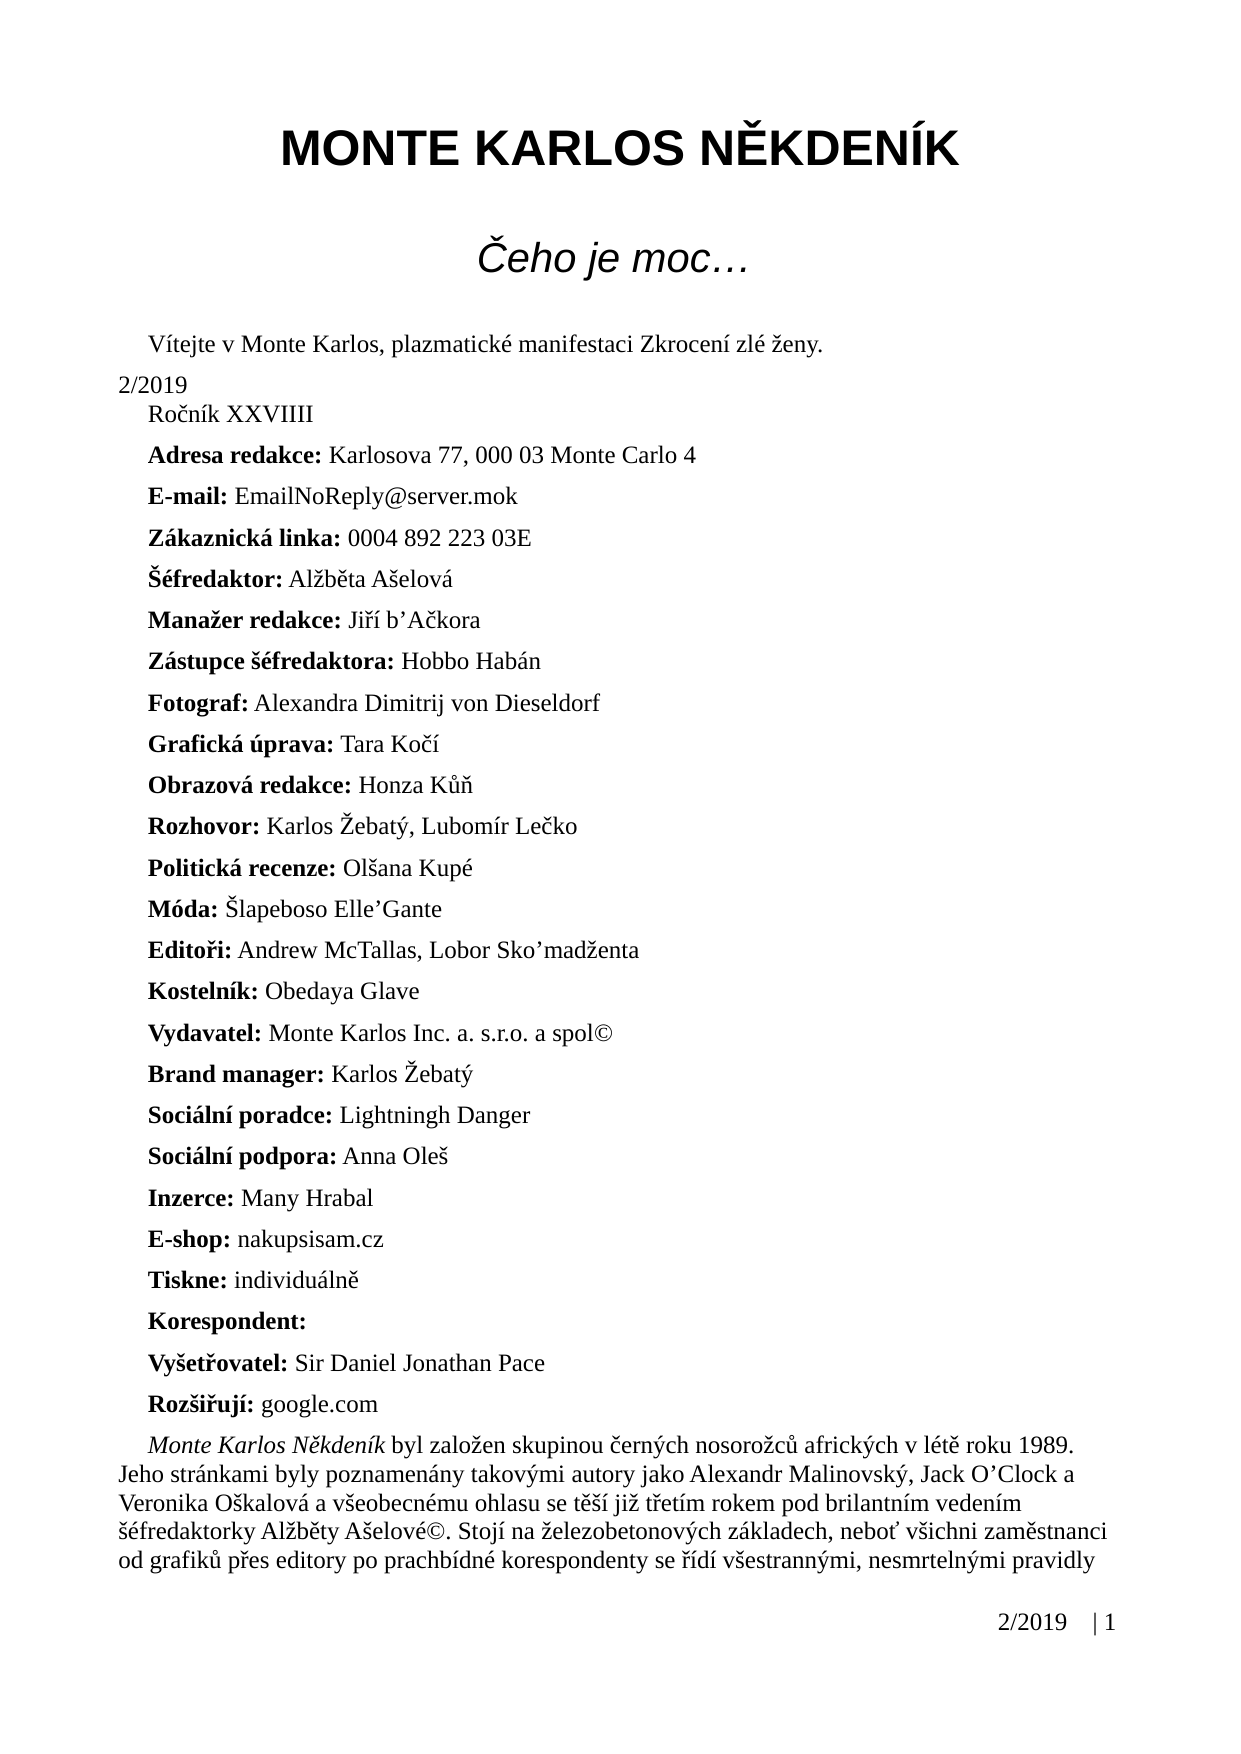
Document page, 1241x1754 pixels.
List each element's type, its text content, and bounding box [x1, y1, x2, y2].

text E-mail: EmailNoReply@server.mok [118, 481, 1122, 510]
text Šéfredaktor: Alžběta Ašelová [118, 564, 1122, 593]
text Obrazová redakce: Honza Kůň [118, 770, 1122, 799]
text Tiskne: individuálně [118, 1265, 1122, 1294]
text Sociální podpora: Anna Oleš [118, 1141, 1122, 1170]
text Grafická úprava: Tara Kočí [118, 729, 1122, 758]
text Zástupce šéfredaktora: Hobbo Habán [118, 646, 1122, 675]
text Vítejte v Monte Karlos, plazmatické manifestaci Zkrocení zlé ženy. [118, 329, 1122, 358]
text Politická recenze: Olšana Kupé [118, 853, 1122, 881]
subtitle Čeho je moc… [118, 233, 1122, 281]
text Zákaznická linka: 0004 892 223 03E [118, 523, 1122, 551]
text Vyšetřovatel: Sir Daniel Jonathan Pace [118, 1348, 1122, 1376]
subtitle 2/2019 [118, 370, 1122, 399]
text Sociální poradce: Lightningh Danger [118, 1100, 1122, 1129]
text Adresa redakce: Karlosova 77, 000 03 Monte Carlo 4 [118, 440, 1122, 469]
text Inzerce: Many Hrabal [118, 1183, 1122, 1211]
text Vydavatel: Monte Karlos Inc. a. s.r.o. a spol© [118, 1018, 1122, 1046]
text Fotograf: Alexandra Dimitrij von Dieseldorf [118, 688, 1122, 716]
text Editoři: Andrew McTallas, Lobor Sko’madženta [118, 935, 1122, 964]
text Korespondent: [118, 1306, 1122, 1335]
text Monte Karlos Někdeník byl založen skupinou černých nosorožců afrických v létě roku 1989. Jeho stránkami byly poznamenány takovými autory jako Alexandr Malinovský, Jack O’Clock a Veronika Oškalová a všeobecnému ohlasu se těší již třetím rokem pod brilantním vedením šéfredaktorky Alžběty Ašelové©. Stojí na železobetonových základech, neboť všichni zaměstnanci od grafiků přes editory po prachbídné korespondenty se řídí všestrannými, nesmrtelnými pravidly [118, 1430, 1122, 1574]
text Brand manager: Karlos Žebatý [118, 1059, 1122, 1088]
title MONTE KARLOS NĚKDENÍK [118, 118, 1122, 176]
text E-shop: nakupsisam.cz [118, 1224, 1122, 1253]
text Móda: Šlapeboso Elle’Gante [118, 894, 1122, 923]
text Manažer redakce: Jiří b’Ačkora [118, 605, 1122, 634]
text Ročník XXVIIII [118, 399, 1122, 428]
text Kostelník: Obedaya Glave [118, 976, 1122, 1005]
text Rozšiřují: google.com [118, 1389, 1122, 1418]
text Rozhovor: Karlos Žebatý, Lubomír Lečko [118, 811, 1122, 840]
